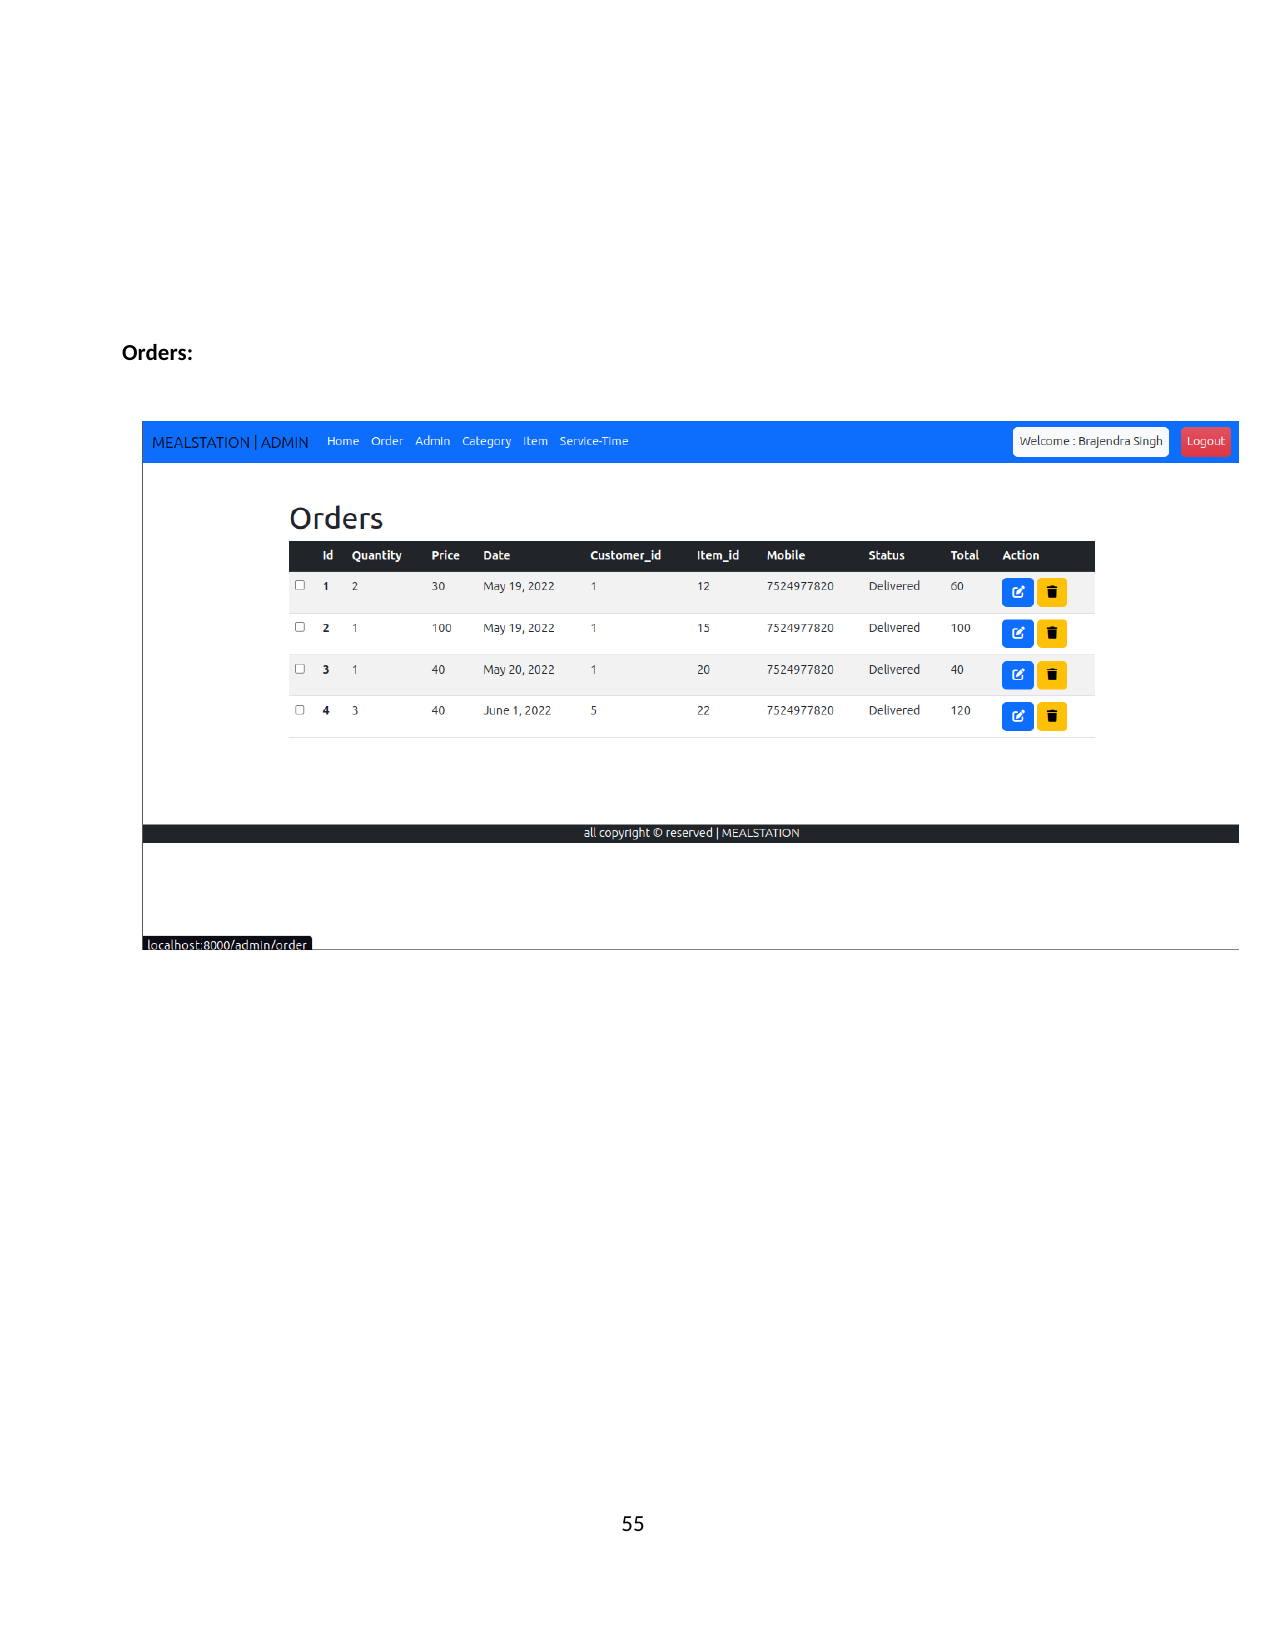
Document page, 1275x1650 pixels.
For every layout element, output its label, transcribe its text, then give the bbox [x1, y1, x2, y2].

text Orders: [122, 338, 1219, 366]
picture [142, 421, 1239, 950]
